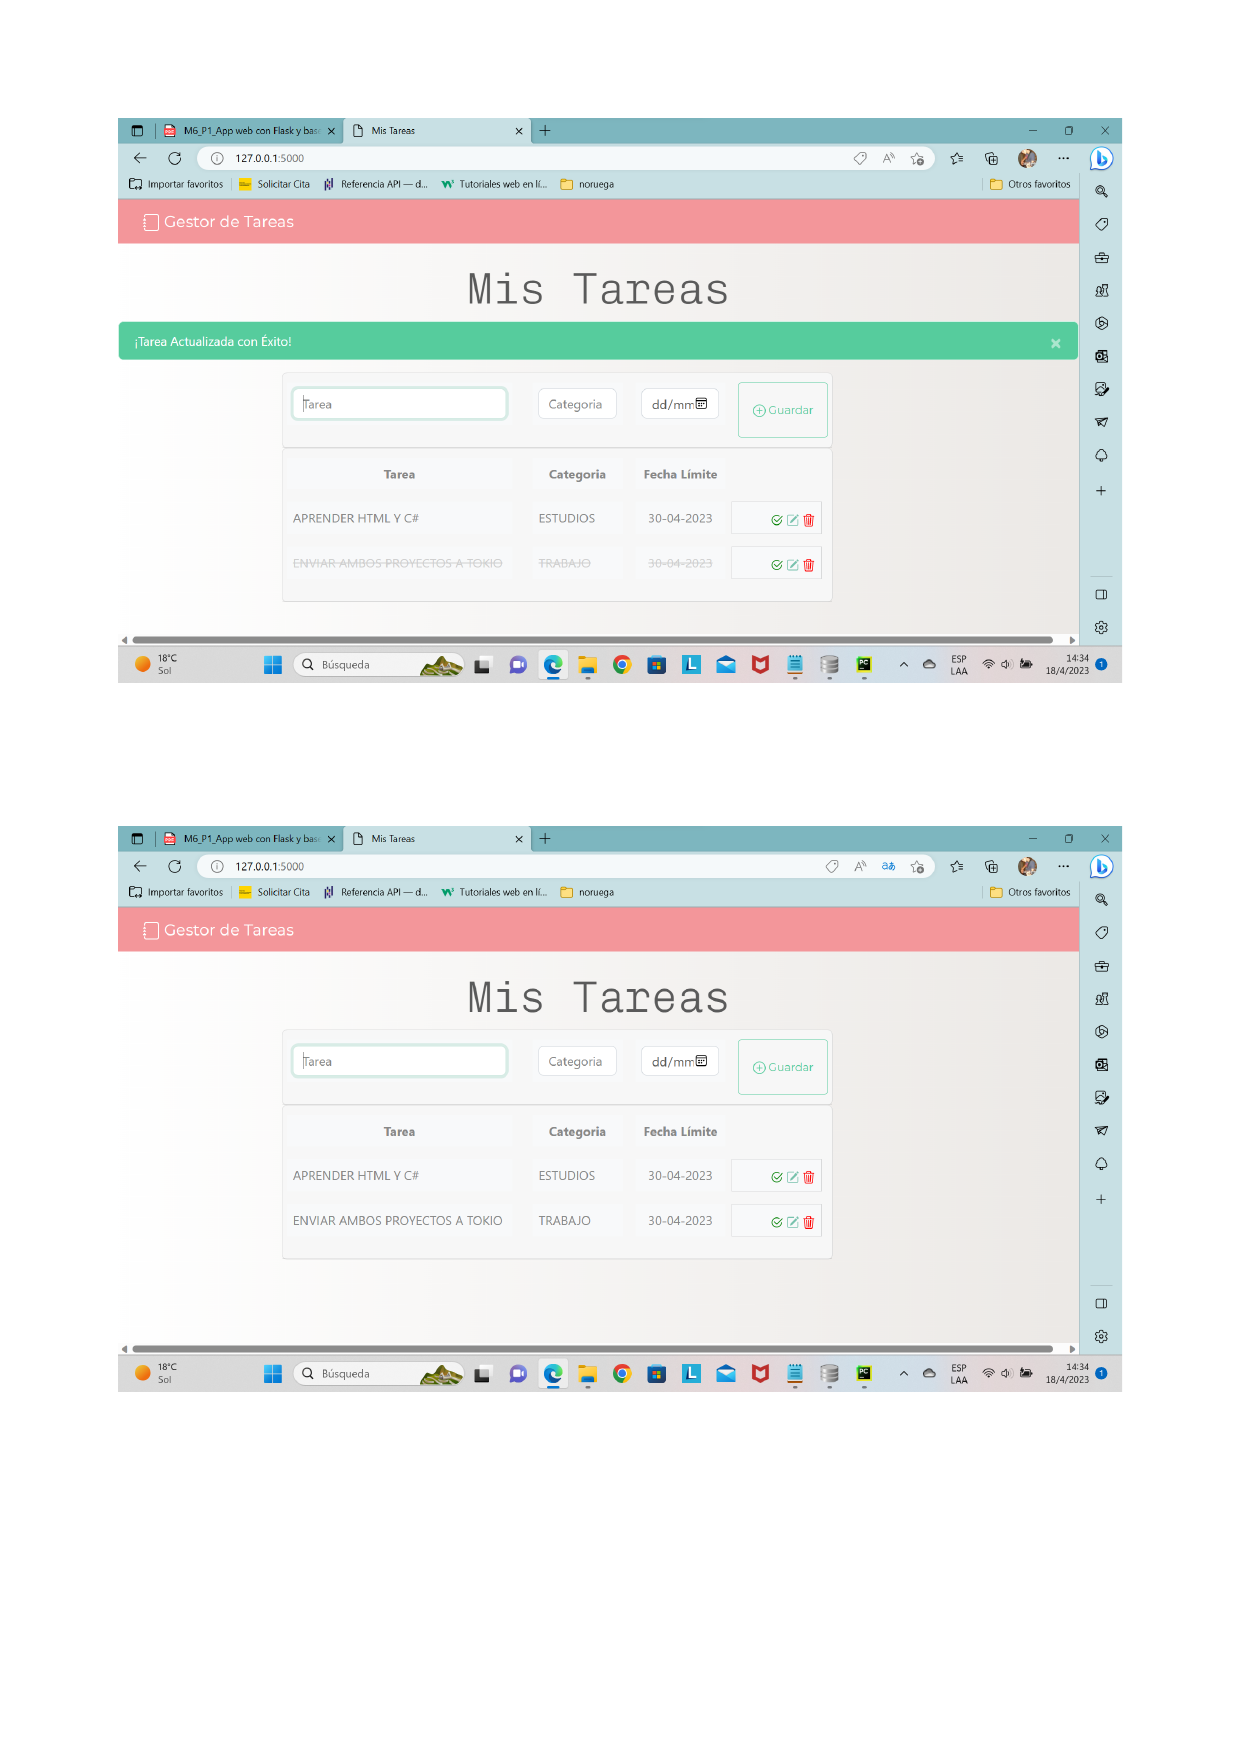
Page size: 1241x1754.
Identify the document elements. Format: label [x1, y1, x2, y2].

picture [118, 118, 1123, 683]
picture [118, 826, 1123, 1392]
